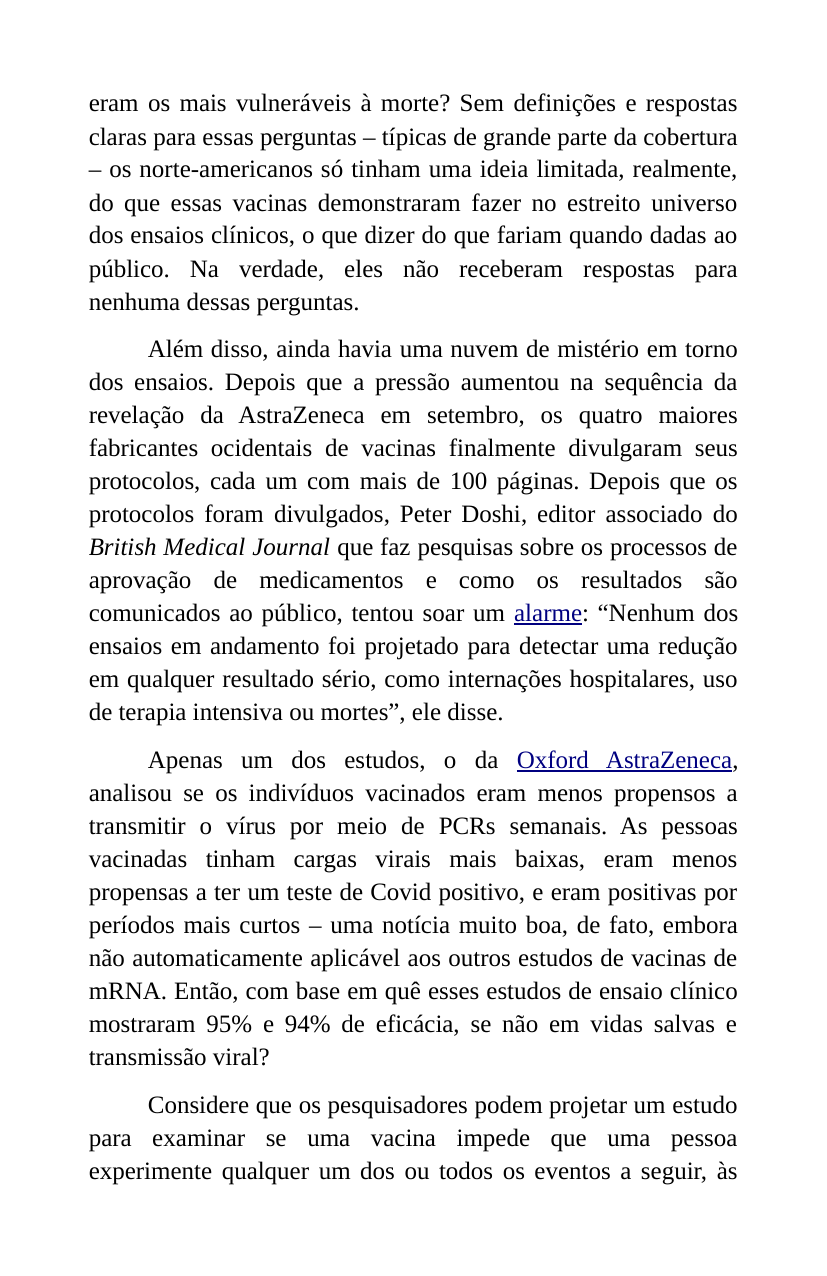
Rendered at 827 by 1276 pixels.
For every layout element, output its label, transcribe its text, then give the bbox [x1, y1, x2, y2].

text Além disso, ainda havia uma nuvem de mistério em torno dos ensaios. Depois que a pressão aumentou na sequência da revelação da AstraZeneca em setembro, os quatro maiores fabricantes ocidentais de vacinas finalmente divulgaram seus protocolos, cada um com mais de 100 páginas. Depois que os protocolos foram divulgados, Peter Doshi, editor associado do British Medical Journal que faz pesquisas sobre os processos de aprovação de medicamentos e como os resultados são comunicados ao público, tentou soar um alarme: “Nenhum dos ensaios em andamento foi projetado para detectar uma redução em qualquer resultado sério, como internações hospitalares, uso de terapia intensiva ou mortes”, ele disse. [88, 334, 738, 726]
text Considere que os pesquisadores podem projetar um estudo para examinar se uma vacina impede que uma pessoa experimente qualquer um dos ou todos os eventos a seguir, às [88, 1090, 738, 1185]
text Apenas um dos estudos, o da Oxford AstraZeneca, analisou se os indivíduos vacinados eram menos propensos a transmitir o vírus por meio de PCRs semanais. As pessoas vacinadas tinham cargas virais mais baixas, eram menos propensas a ter um teste de Covid positivo, e eram positivas por períodos mais curtos – uma notícia muito boa, de fato, embora não automaticamente aplicável aos outros estudos de vacinas de mRNA. Então, com base em quê esses estudos de ensaio clínico mostraram 95% e 94% de eficácia, se não em vidas salvas e transmissão viral? [88, 745, 738, 1071]
text eram os mais vulneráveis à morte? Sem definições e respostas claras para essas perguntas – típicas de grande parte da cobertura – os norte-americanos só tinham uma ideia limitada, realmente, do que essas vacinas demonstraram fazer no estreito universo dos ensaios clínicos, o que dizer do que fariam quando dadas ao público. Na verdade, eles não receberam respostas para nenhuma dessas perguntas. [88, 88, 738, 315]
